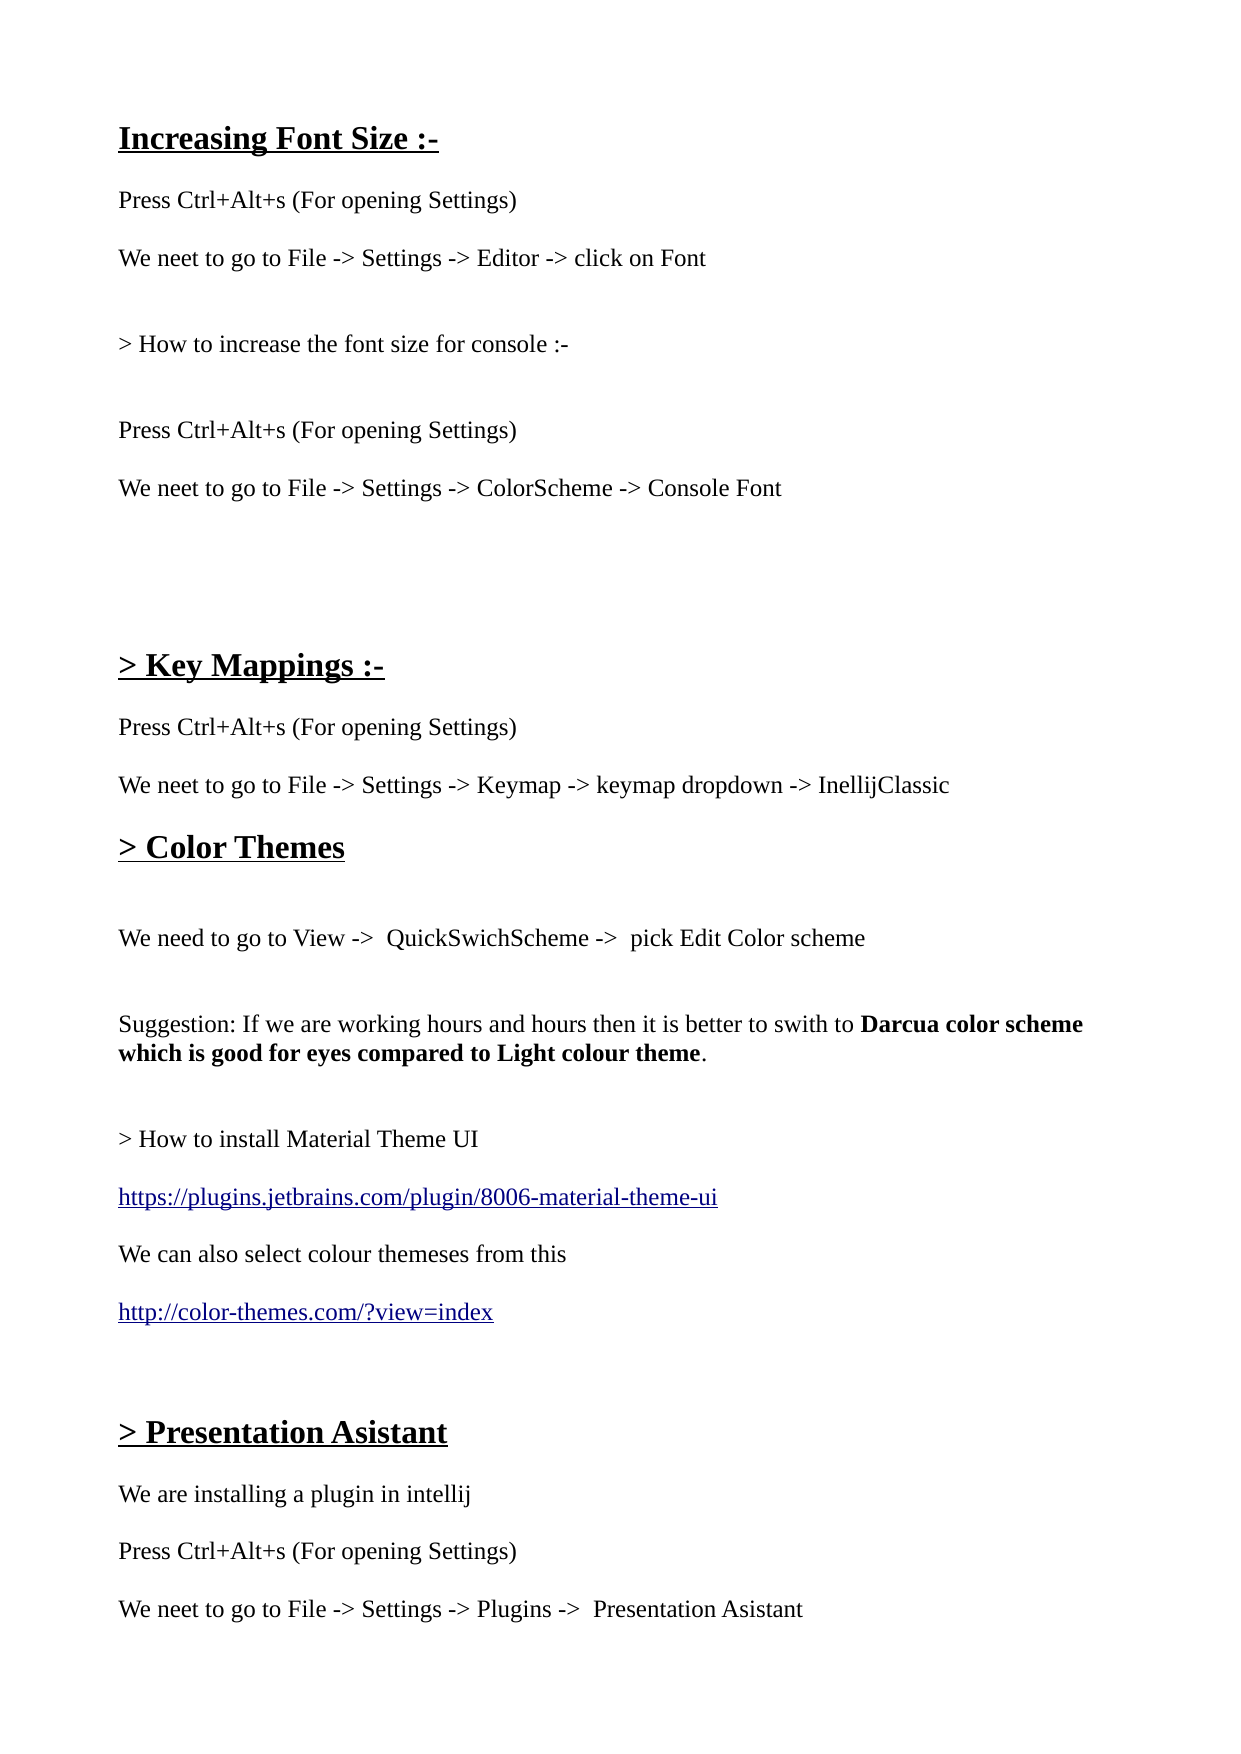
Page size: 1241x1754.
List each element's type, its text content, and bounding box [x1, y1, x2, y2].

text > Color Themes [118, 827, 1122, 866]
text > Presentation Asistant [118, 1412, 1122, 1450]
text We neet to go to File -> Settings -> Plugins -> Presentation Asistant [118, 1594, 1122, 1623]
text We can also select colour themeses from this [118, 1239, 1122, 1268]
text > How to increase the font size for console :- [118, 329, 1122, 358]
text We neet to go to File -> Settings -> Keymap -> keymap dropdown -> InellijClassic [118, 770, 1122, 798]
text > How to install Material Theme UI [118, 1124, 1122, 1153]
text Press Ctrl+Alt+s (For opening Settings) [118, 712, 1122, 741]
text Press Ctrl+Alt+s (For opening Settings) [118, 185, 1122, 214]
text We neet to go to File -> Settings -> Editor -> click on Font [118, 243, 1122, 271]
text Increasing Font Size :- [118, 118, 1122, 156]
text We neet to go to File -> Settings -> ColorScheme -> Console Font [118, 473, 1122, 501]
text http://color-themes.com/?view=index [118, 1297, 1122, 1326]
text Suggestion: If we are working hours and hours then it is better to swith to Darcua color scheme which is good for eyes compared to Light colour theme. [118, 1009, 1122, 1067]
text https://plugins.jetbrains.com/plugin/8006-material-theme-ui [118, 1182, 1122, 1211]
text We are installing a plugin in intellij [118, 1479, 1122, 1508]
text We need to go to View -> QuickSwichScheme -> pick Edit Color scheme [118, 923, 1122, 952]
text > Key Mappings :- [118, 645, 1122, 683]
text Press Ctrl+Alt+s (For opening Settings) [118, 415, 1122, 444]
text Press Ctrl+Alt+s (For opening Settings) [118, 1536, 1122, 1565]
